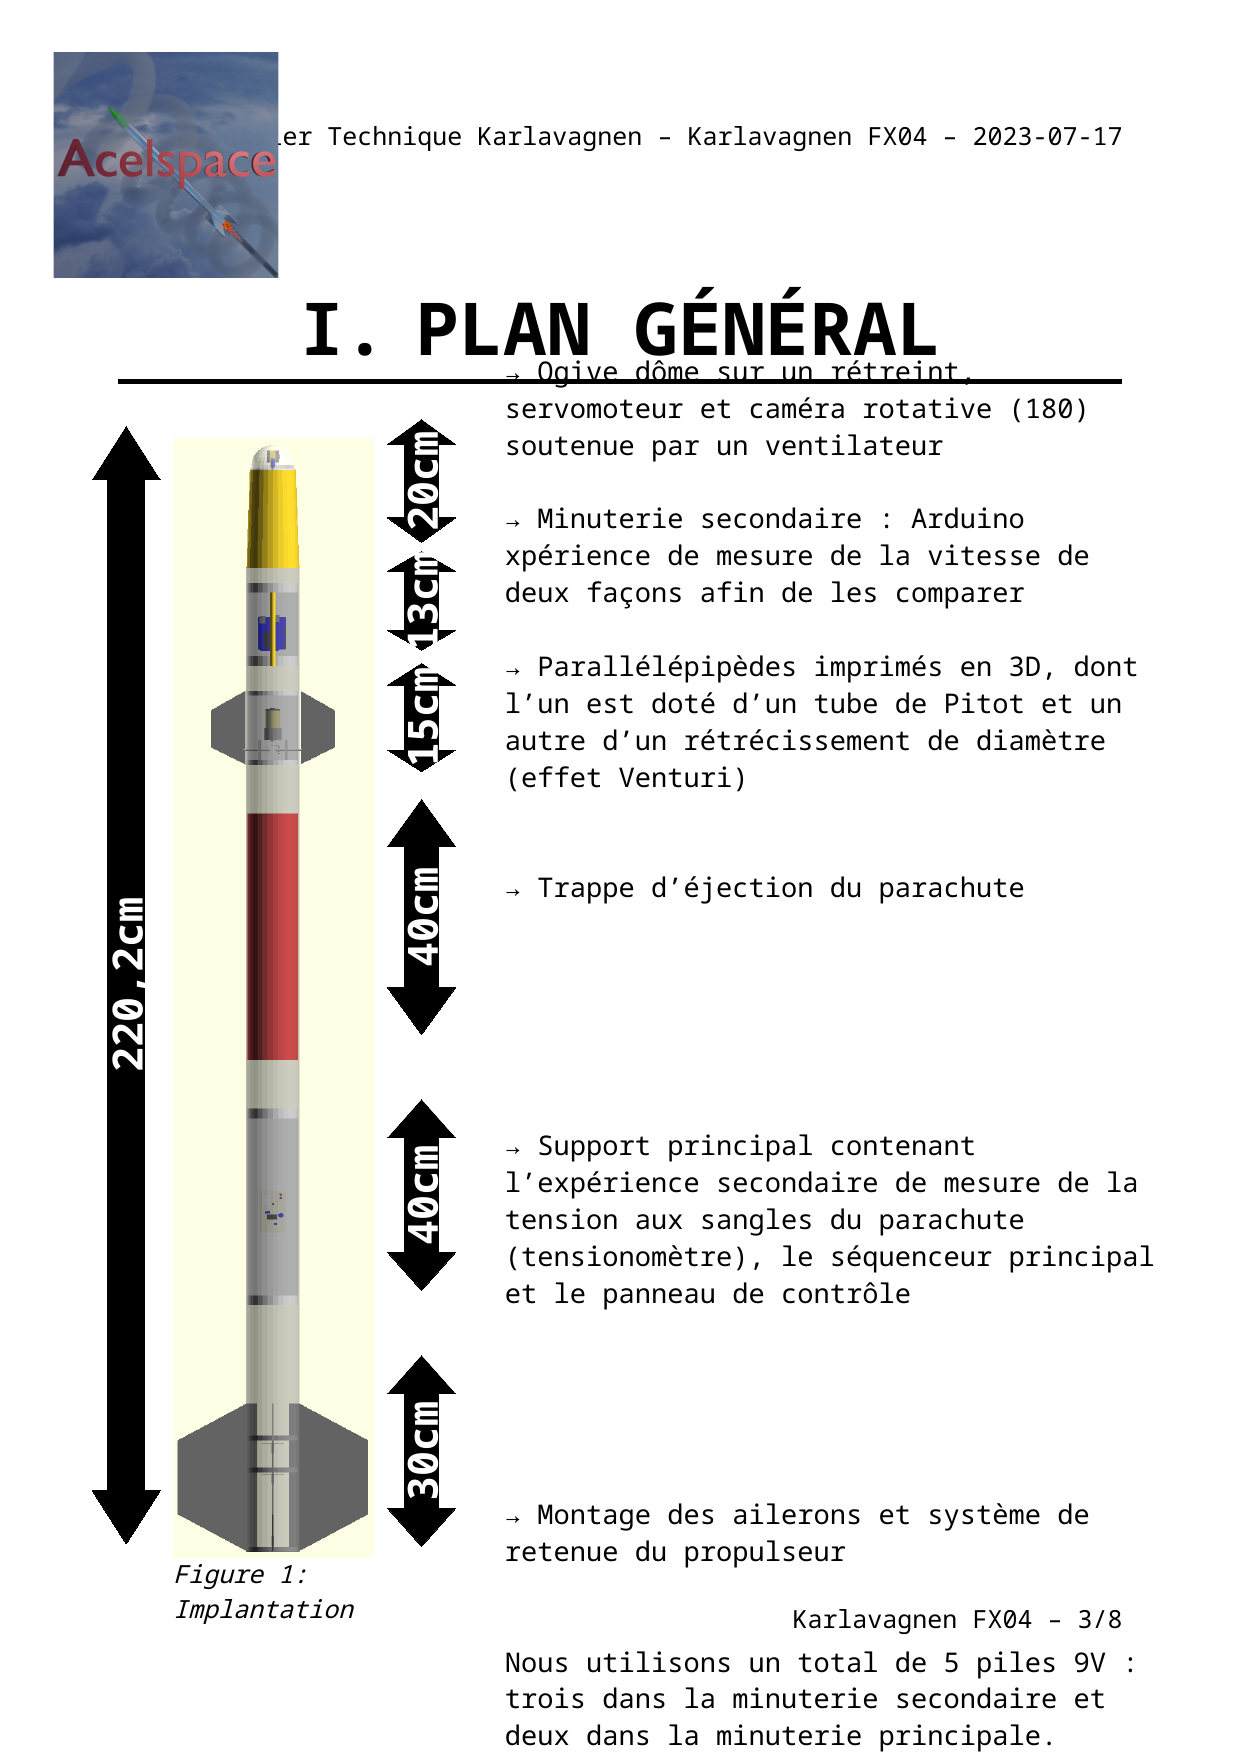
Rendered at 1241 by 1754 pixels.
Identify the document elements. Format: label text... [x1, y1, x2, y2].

subtitle Plan général [118, 207, 1122, 379]
picture [172, 438, 374, 1558]
picture [53, 52, 279, 278]
text Figure 1: Implantation [173, 1558, 374, 1625]
